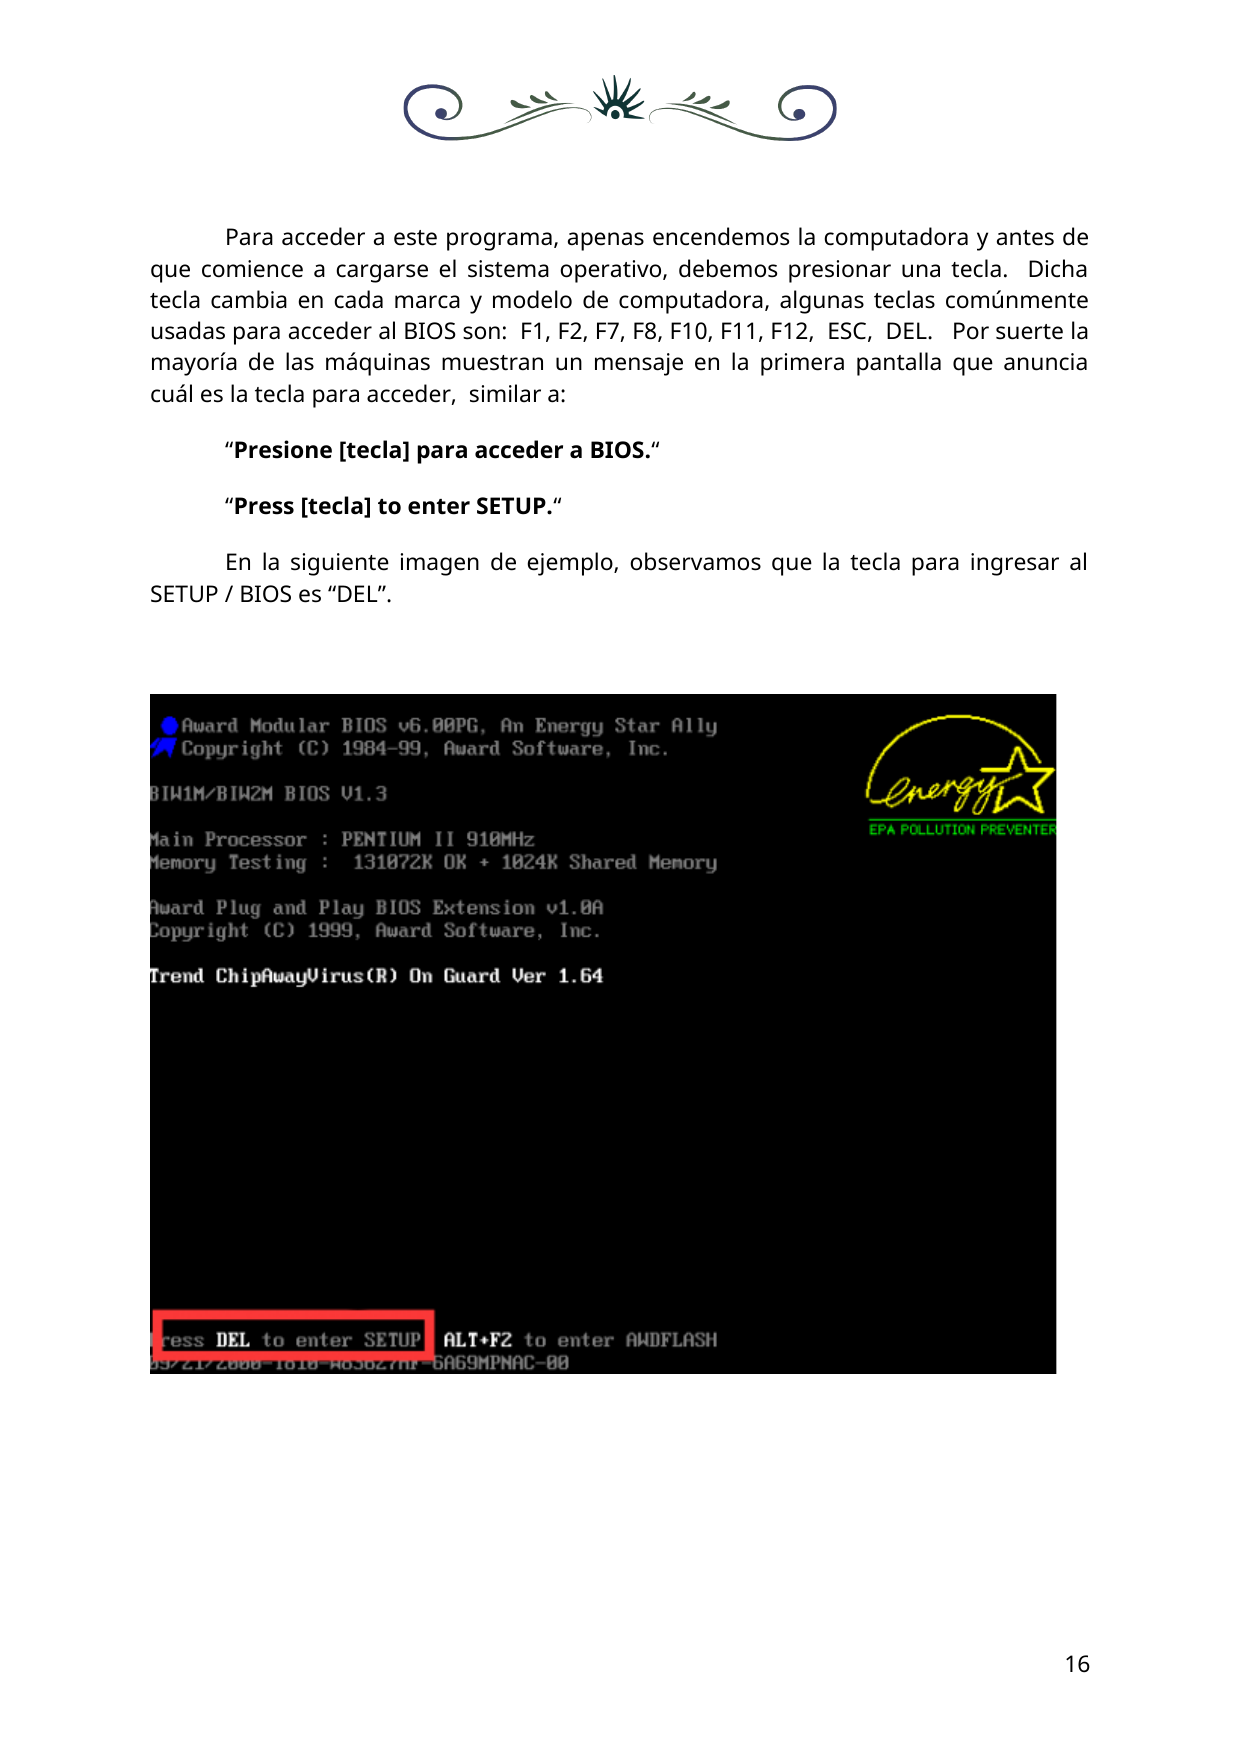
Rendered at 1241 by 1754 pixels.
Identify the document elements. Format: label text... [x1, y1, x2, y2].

text En la siguiente imagen de ejemplo, observamos que la tecla para ingresar al SETUP / BIOS es “DEL”. [150, 546, 1090, 609]
picture [150, 694, 1057, 1374]
picture [403, 75, 837, 141]
text “Press [tecla] to enter SETUP.“ [150, 490, 1090, 521]
text “Presione [tecla] para acceder a BIOS.“ [150, 434, 1090, 465]
text Para acceder a este programa, apenas encendemos la computadora y antes de que comience a cargarse el sistema operativo, debemos presionar una tecla. Dicha tecla cambia en cada marca y modelo de computadora, algunas teclas comúnmente usadas para acceder al BIOS son: F1, F2, F7, F8, F10, F11, F12, ESC, DEL. Por suerte la mayoría de las máquinas muestran un mensaje en la primera pantalla que anuncia cuál es la tecla para acceder, similar a: [150, 221, 1090, 409]
